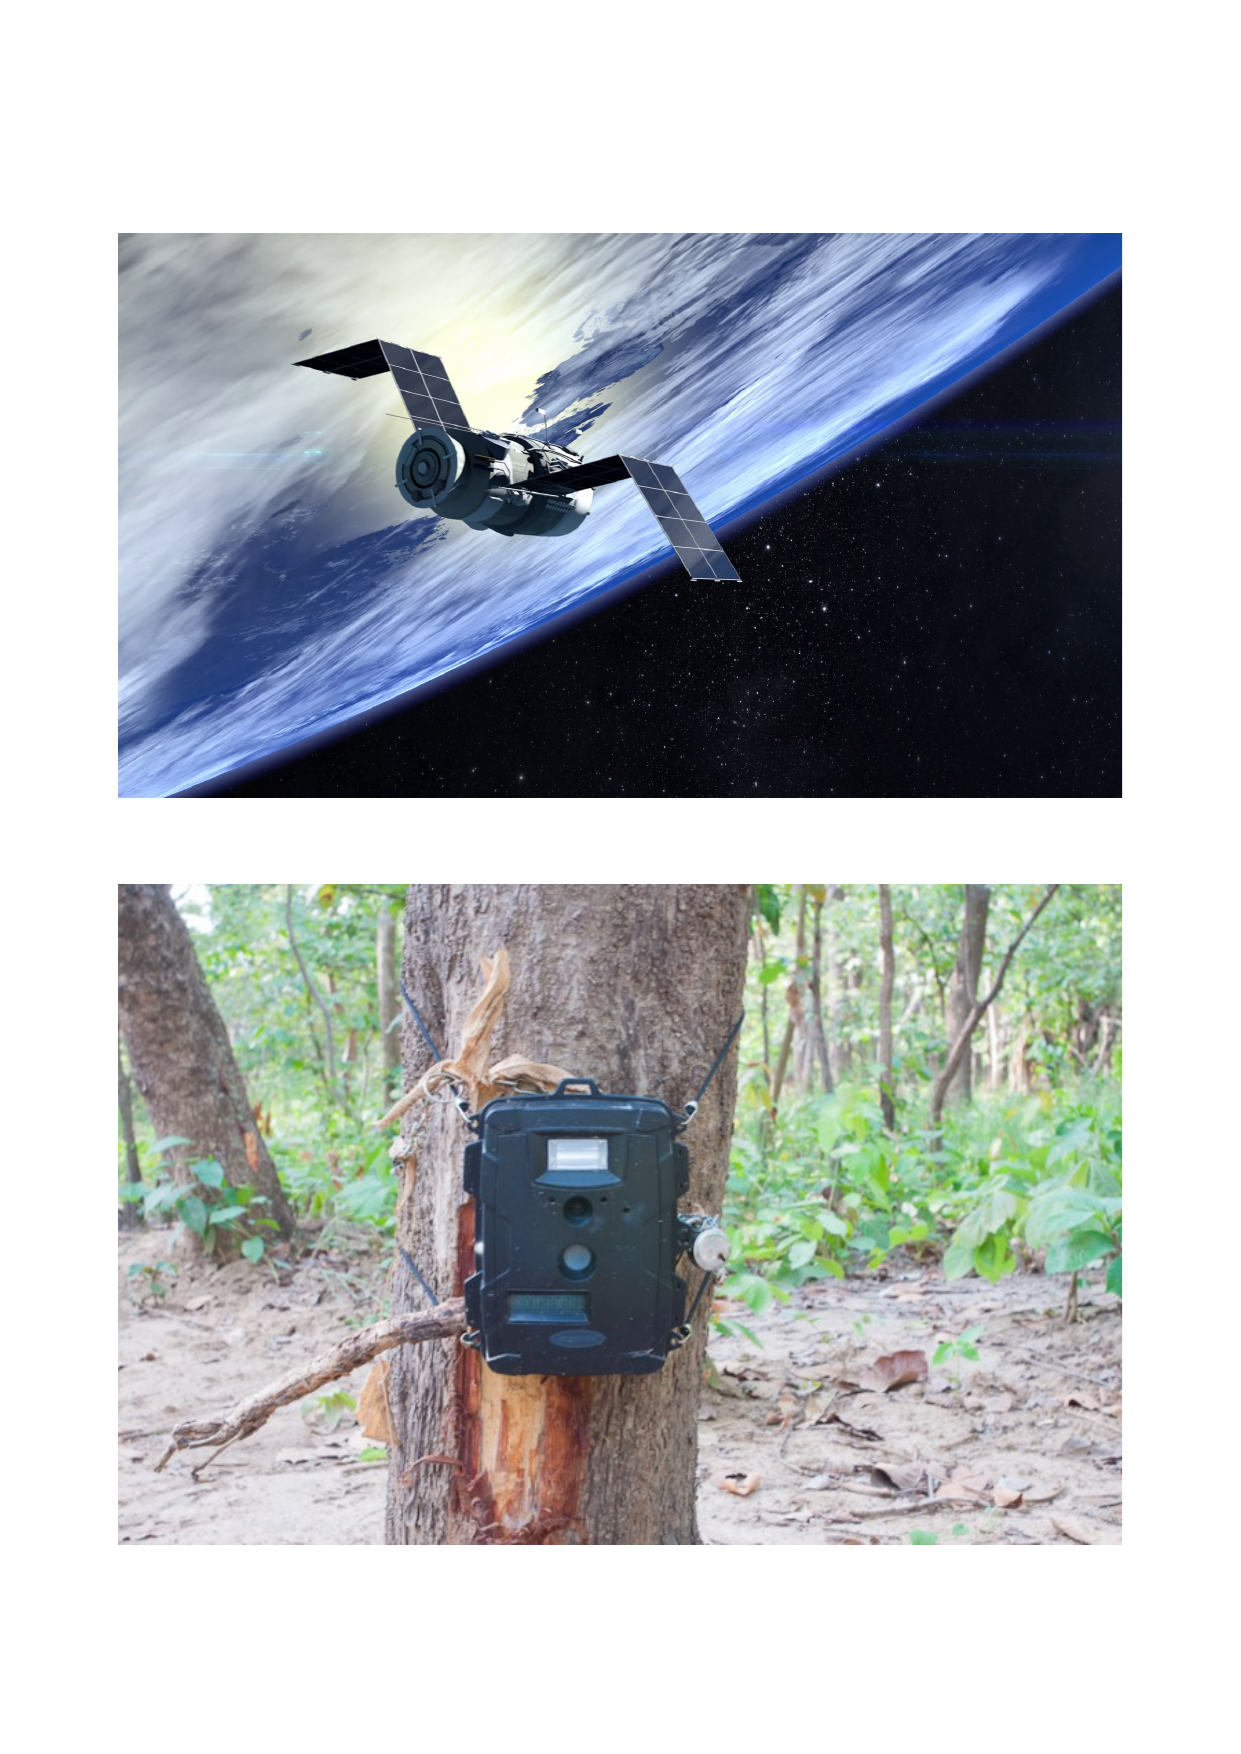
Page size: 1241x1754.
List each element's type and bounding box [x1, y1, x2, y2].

picture [118, 233, 1123, 798]
picture [118, 884, 1123, 1545]
